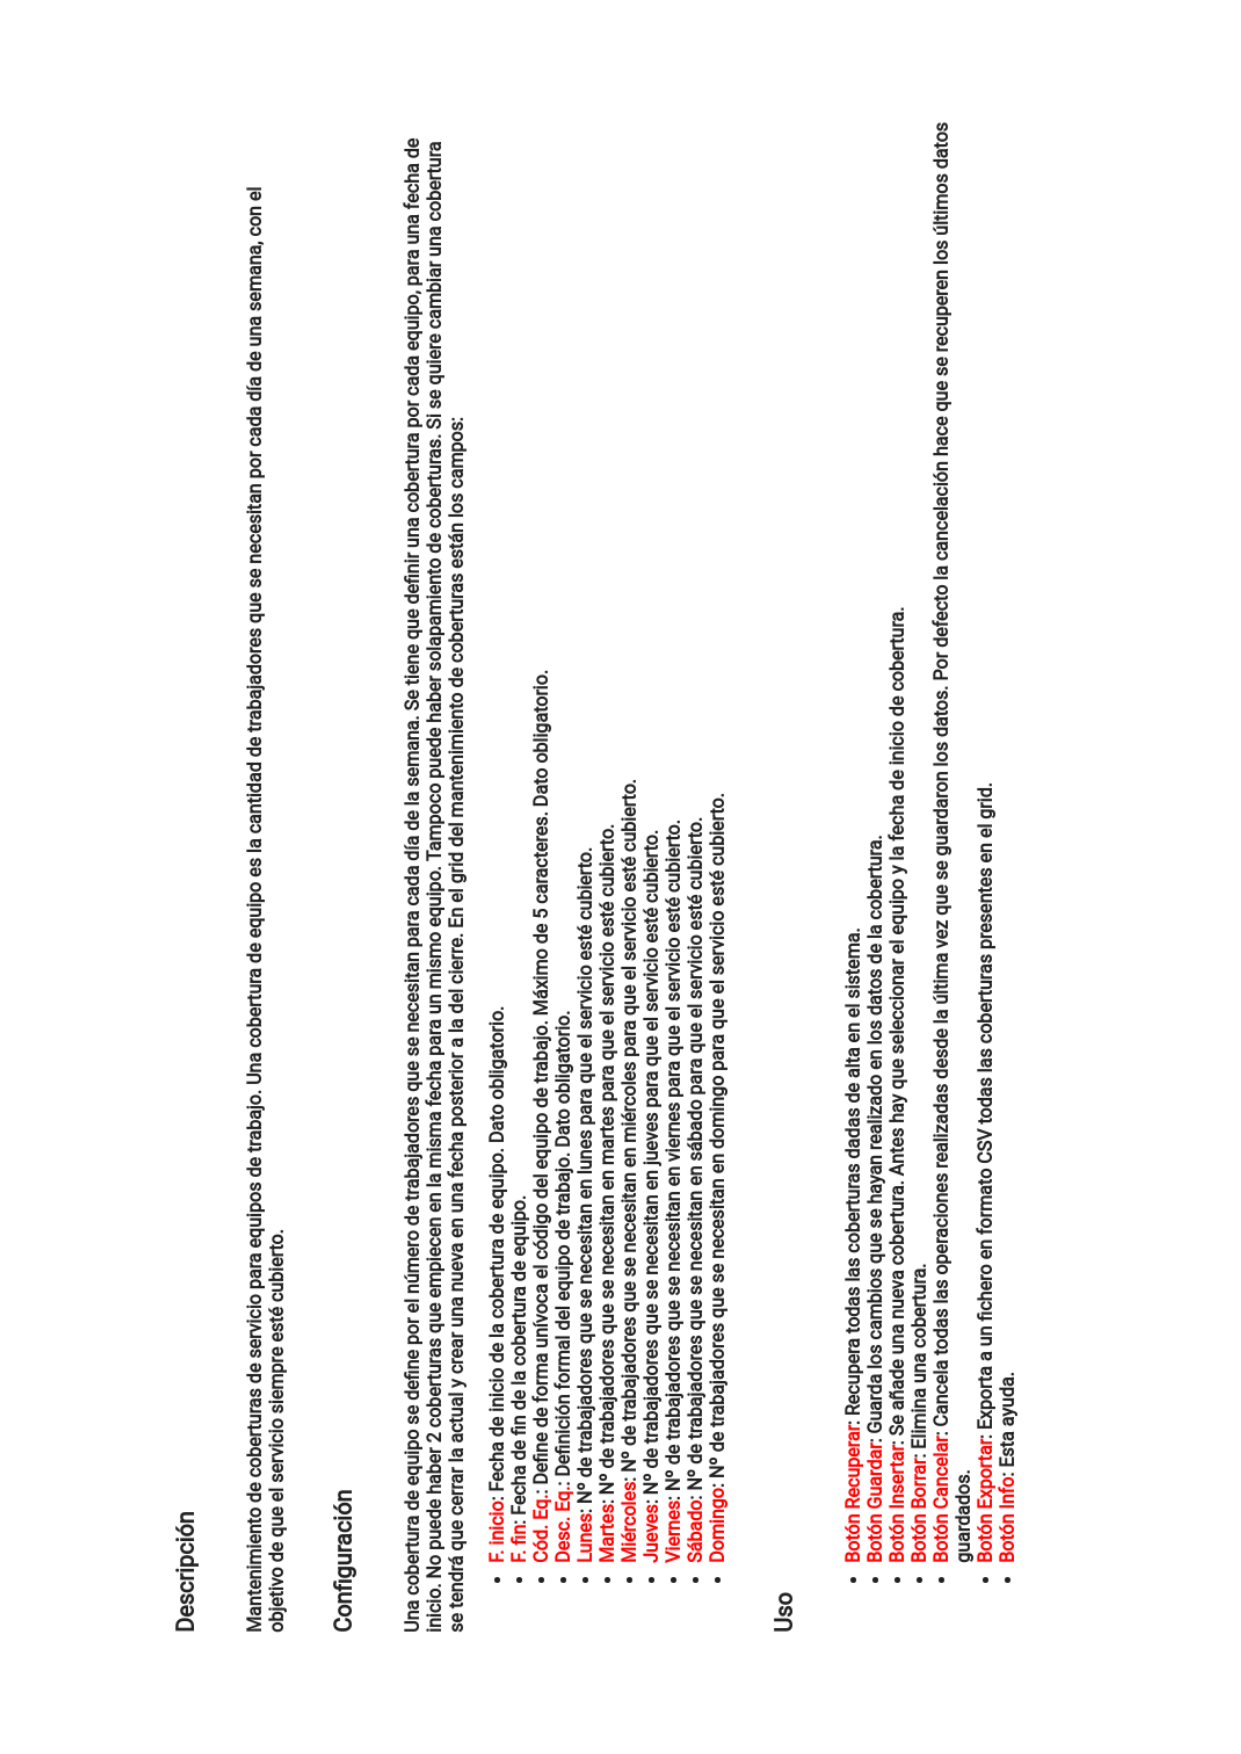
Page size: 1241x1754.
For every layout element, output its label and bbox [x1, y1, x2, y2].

picture [172, 121, 1021, 1634]
